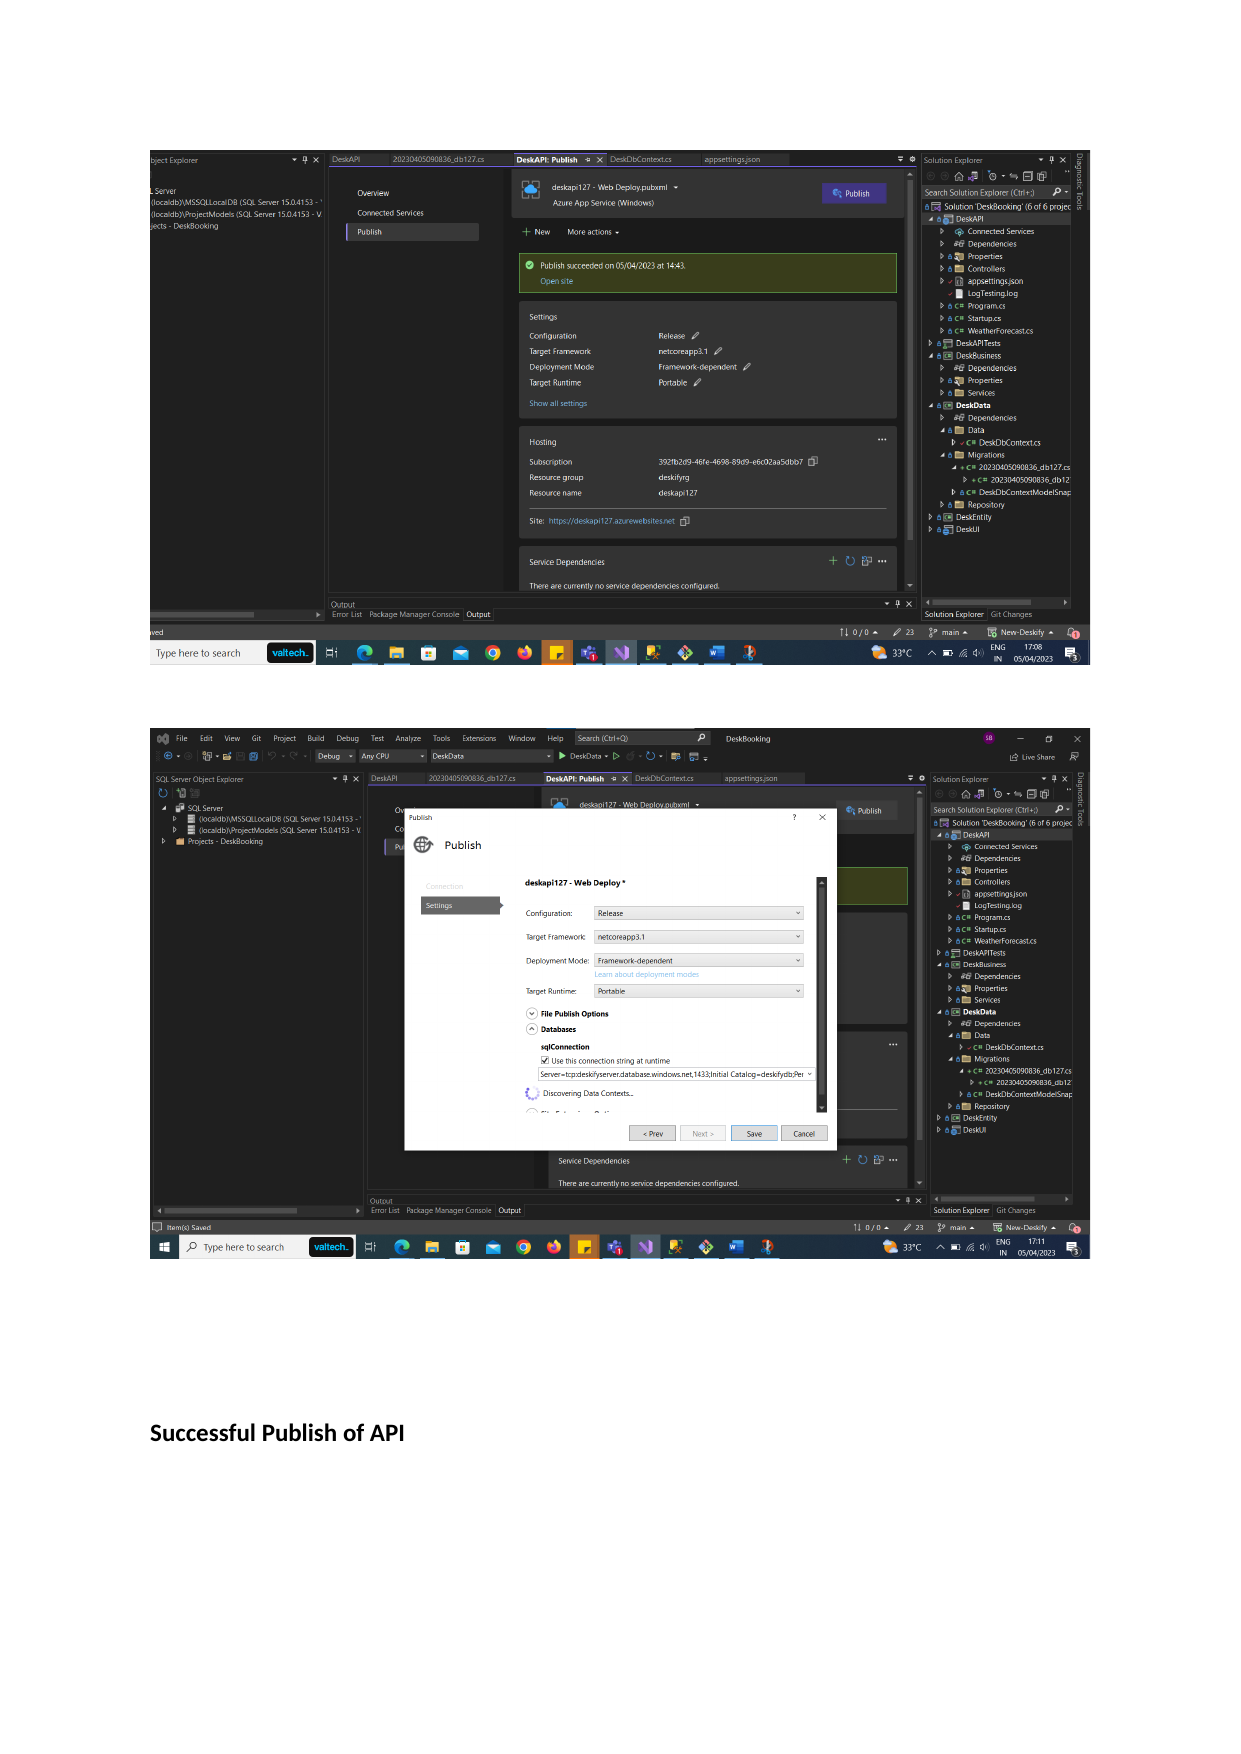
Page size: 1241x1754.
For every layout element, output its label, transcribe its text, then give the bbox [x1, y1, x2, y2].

text Successful Publish of API [150, 1417, 1090, 1448]
